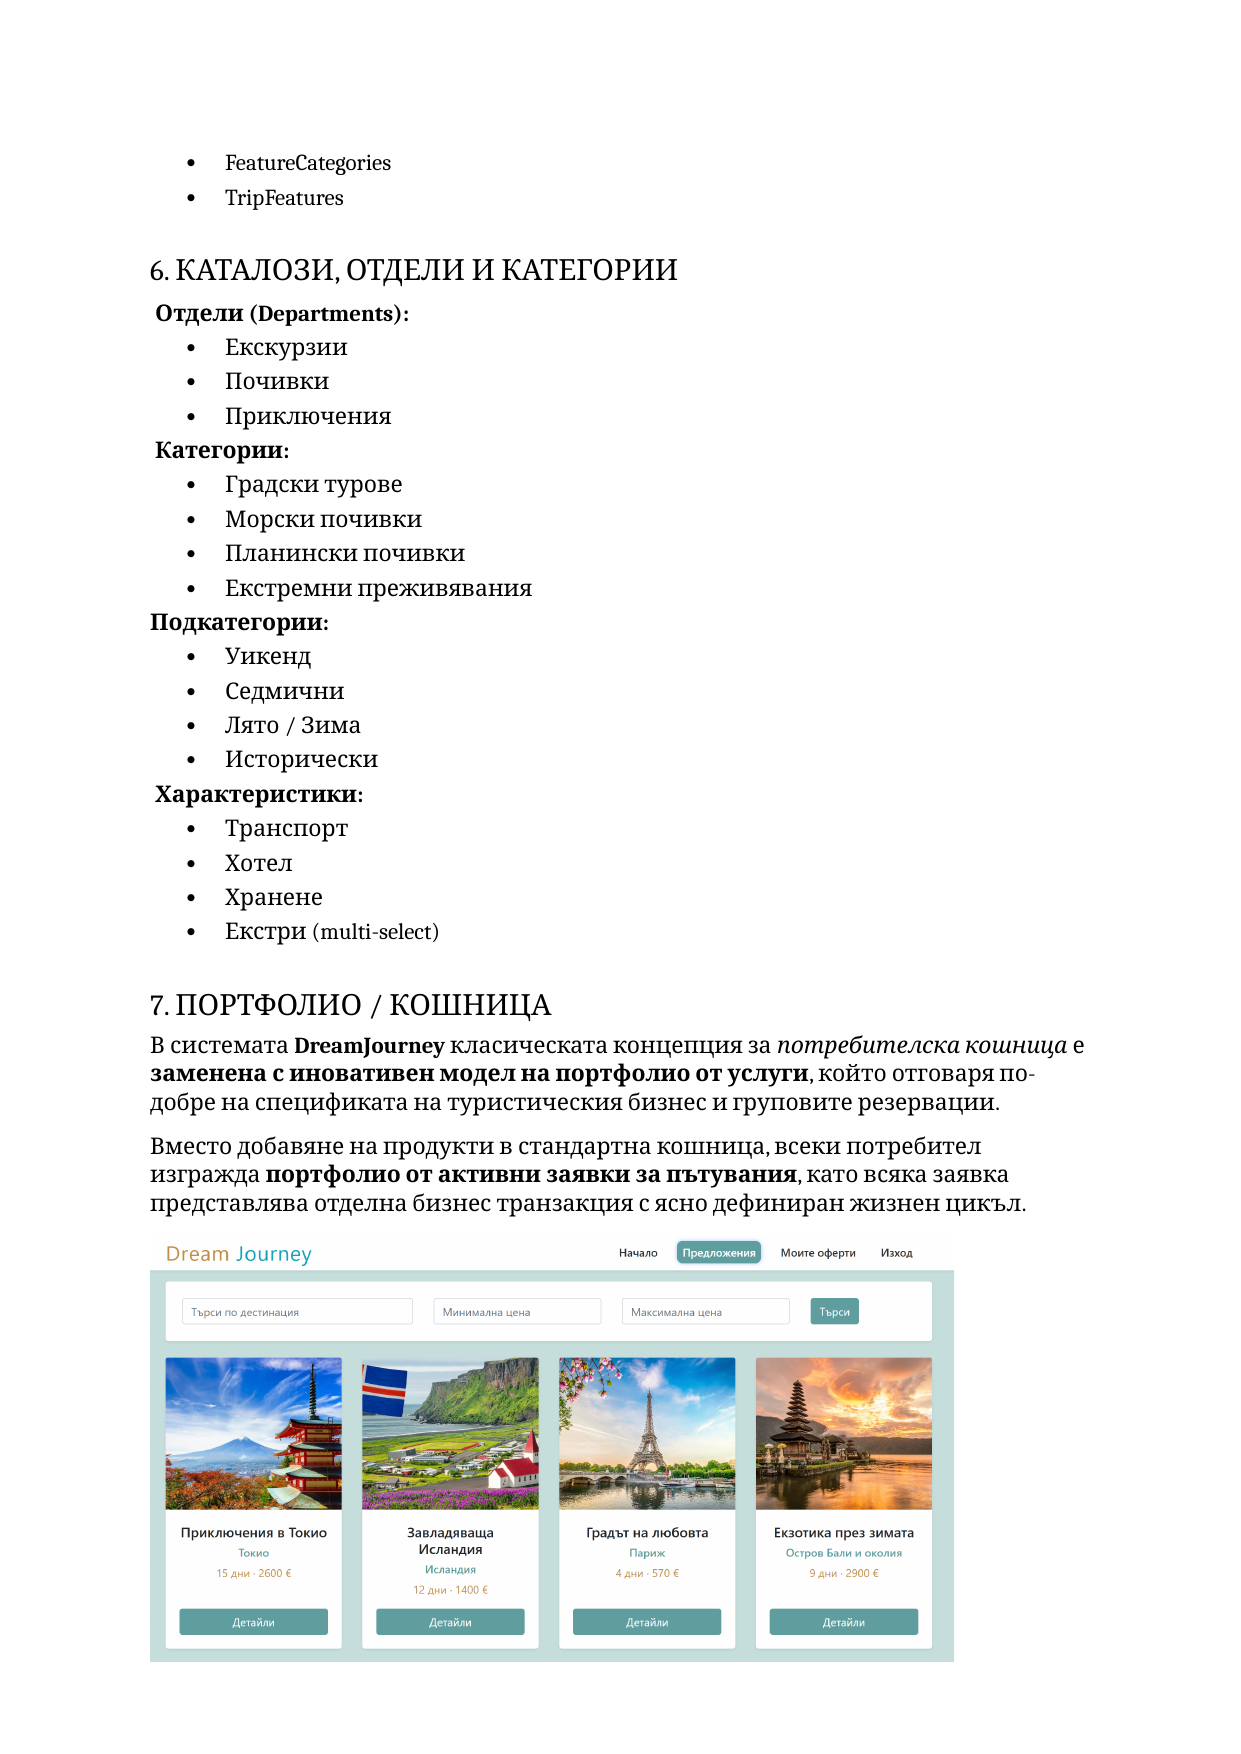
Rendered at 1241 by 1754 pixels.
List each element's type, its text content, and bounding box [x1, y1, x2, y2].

list Уикенд [187, 644, 1090, 671]
list Транспорт [187, 816, 1090, 842]
list Седмични [187, 678, 1090, 705]
list TripFeatures [187, 184, 1090, 211]
list Почивки [187, 369, 1090, 396]
list Морски почивки [187, 507, 1090, 533]
list Хотел [187, 850, 1090, 877]
text Характеристики: [150, 782, 1090, 808]
list Приключения [187, 403, 1090, 430]
text Отдели (Departments): [150, 300, 1090, 327]
list Хранене [187, 885, 1090, 911]
text Категории: [150, 438, 1090, 464]
text В системата DreamJourney класическата концепция за потребителска кошница е заменена с иновативен модел на портфолио от услуги, който отговаря по-добре на спецификата на туристическия бизнес и груповите резервации. [150, 1033, 1090, 1116]
subtitle 6. КАТАЛОЗИ, ОТДЕЛИ И КАТЕГОРИИ [150, 254, 1090, 288]
list Лято / Зима [187, 713, 1090, 739]
list Екскурзии [187, 335, 1090, 361]
list Исторически [187, 747, 1090, 774]
list Екстремни преживявания [187, 575, 1090, 602]
text Вместо добавяне на продукти в стандартна кошница, всеки потребител изгражда портфолио от активни заявки за пътувания, като всяка заявка представлява отделна бизнес транзакция с ясно дефиниран жизнен цикъл. [150, 1134, 1090, 1217]
subtitle 7. ПОРТФОЛИО / КОШНИЦА [150, 989, 1090, 1022]
list Екстри (multi-select) [187, 919, 1090, 946]
text Подкатегории: [150, 610, 1090, 636]
list FeatureCategories [187, 150, 1090, 176]
list Градски турове [187, 472, 1090, 499]
list Планински почивки [187, 541, 1090, 567]
